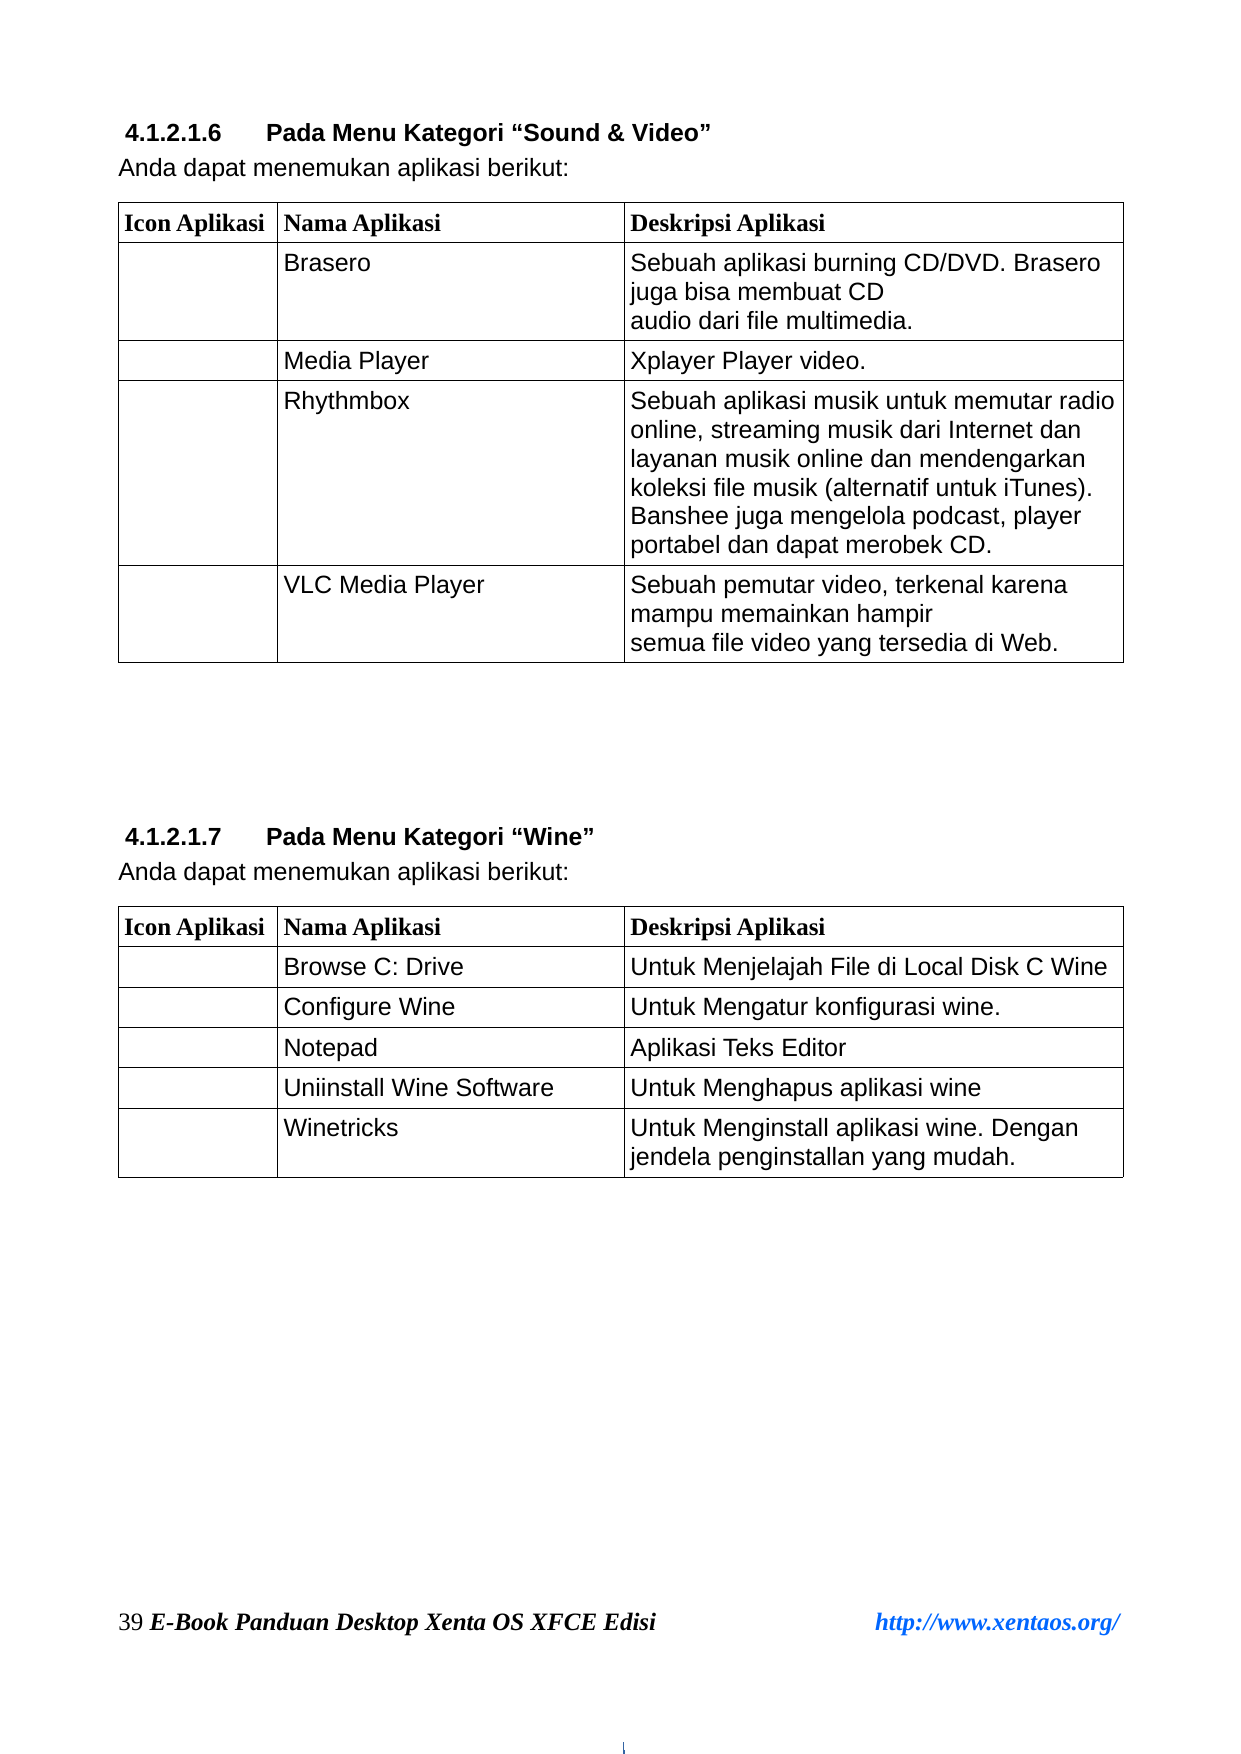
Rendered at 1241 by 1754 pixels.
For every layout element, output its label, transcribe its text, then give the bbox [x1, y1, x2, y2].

table_cell Untuk Menjelajah File di Local Disk C Wine [625, 947, 1123, 987]
table_cell Xplayer Player video. [625, 341, 1123, 380]
table_cell [119, 243, 277, 340]
table_cell [119, 988, 277, 1027]
table_cell Notepad [278, 1028, 624, 1067]
table_cell [119, 381, 277, 564]
table_cell VLC Media Player [278, 566, 624, 662]
table_cell Uniinstall Wine Software [278, 1068, 624, 1107]
table_cell Configure Wine [278, 988, 624, 1027]
table_cell Sebuah pemutar video, terkenal karena mampu memainkan hampir semua file video yang tersedia di Web. [625, 566, 1123, 662]
table_cell Aplikasi Teks Editor [625, 1028, 1123, 1067]
table_cell Brasero [278, 243, 624, 340]
text Anda dapat menemukan aplikasi berikut: [118, 153, 1122, 182]
table_header Icon Aplikasi [119, 907, 277, 946]
table_cell [119, 1028, 277, 1067]
table_cell Rhythmbox [278, 381, 624, 564]
table_cell Sebuah aplikasi burning CD/DVD. Brasero juga bisa membuat CD audio dari file multimedia. [625, 243, 1123, 340]
table_header Nama Aplikasi [278, 907, 624, 946]
table_header Deskripsi Aplikasi [625, 907, 1123, 946]
table_cell Winetricks [278, 1109, 624, 1177]
table_header Deskripsi Aplikasi [625, 203, 1123, 242]
table_cell Untuk Mengatur konfigurasi wine. [625, 988, 1123, 1027]
table_cell [119, 947, 277, 987]
table_header Nama Aplikasi [278, 203, 624, 242]
table_cell Untuk Menghapus aplikasi wine [625, 1068, 1123, 1107]
table_cell Sebuah aplikasi musik untuk memutar radio online, streaming musik dari Internet dan layanan musik online dan mendengarkan koleksi file musik (alternatif untuk iTunes). Banshee juga mengelola podcast, player portabel dan dapat merobek CD. [625, 381, 1123, 564]
table_cell [119, 1068, 277, 1107]
table_cell Untuk Menginstall aplikasi wine. Dengan jendela penginstallan yang mudah. [625, 1109, 1123, 1177]
text Anda dapat menemukan aplikasi berikut: [118, 857, 1122, 886]
table_cell Browse C: Drive [278, 947, 624, 987]
subtitle Pada Menu Kategori “Sound & Video” [118, 118, 1122, 147]
table_header Icon Aplikasi [119, 203, 277, 242]
table_cell [119, 1109, 277, 1177]
table_cell [119, 566, 277, 662]
subtitle Pada Menu Kategori “Wine” [118, 822, 1122, 851]
table_cell [119, 341, 277, 380]
table_cell Media Player [278, 341, 624, 380]
